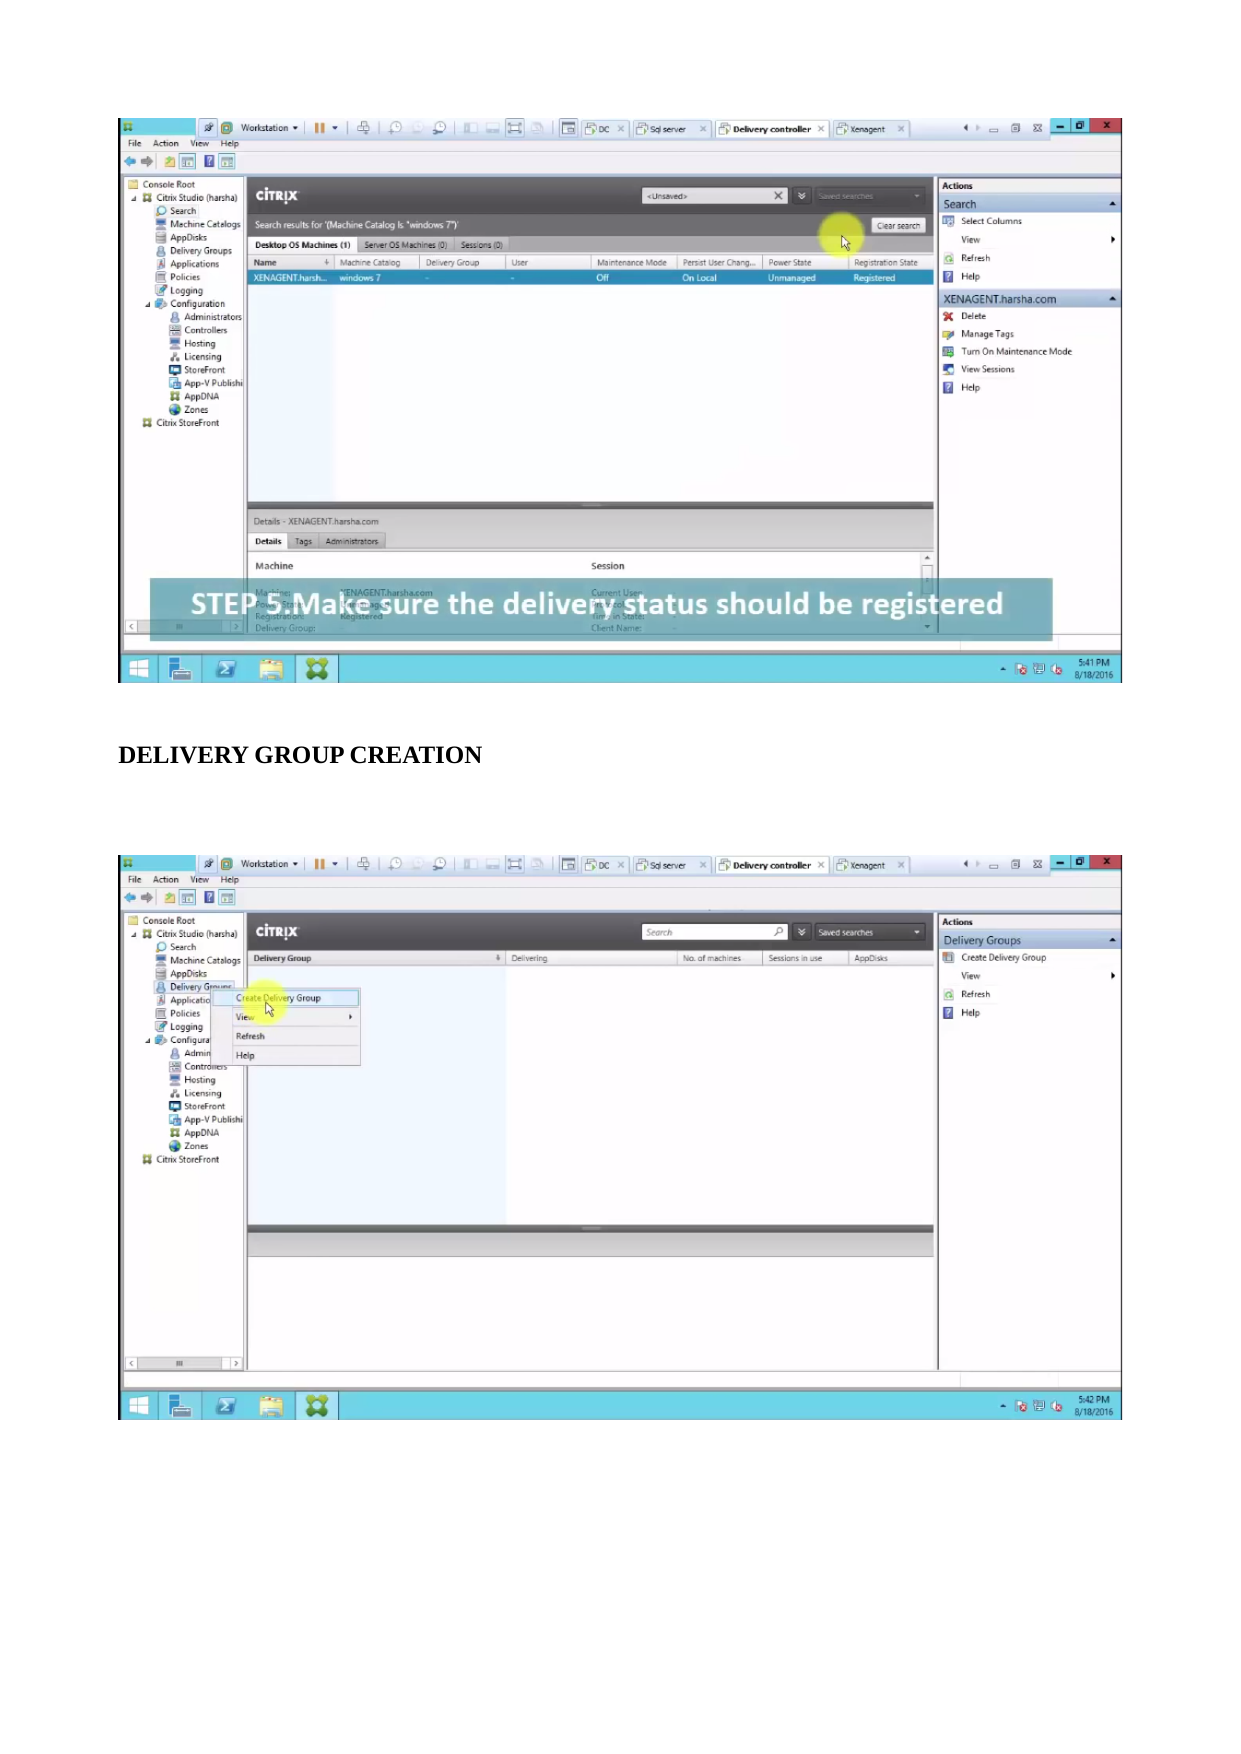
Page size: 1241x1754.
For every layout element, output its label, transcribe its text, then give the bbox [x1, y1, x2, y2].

picture [118, 855, 1123, 1420]
text DELIVERY GROUP CREATION [118, 740, 1122, 769]
picture [118, 118, 1123, 683]
